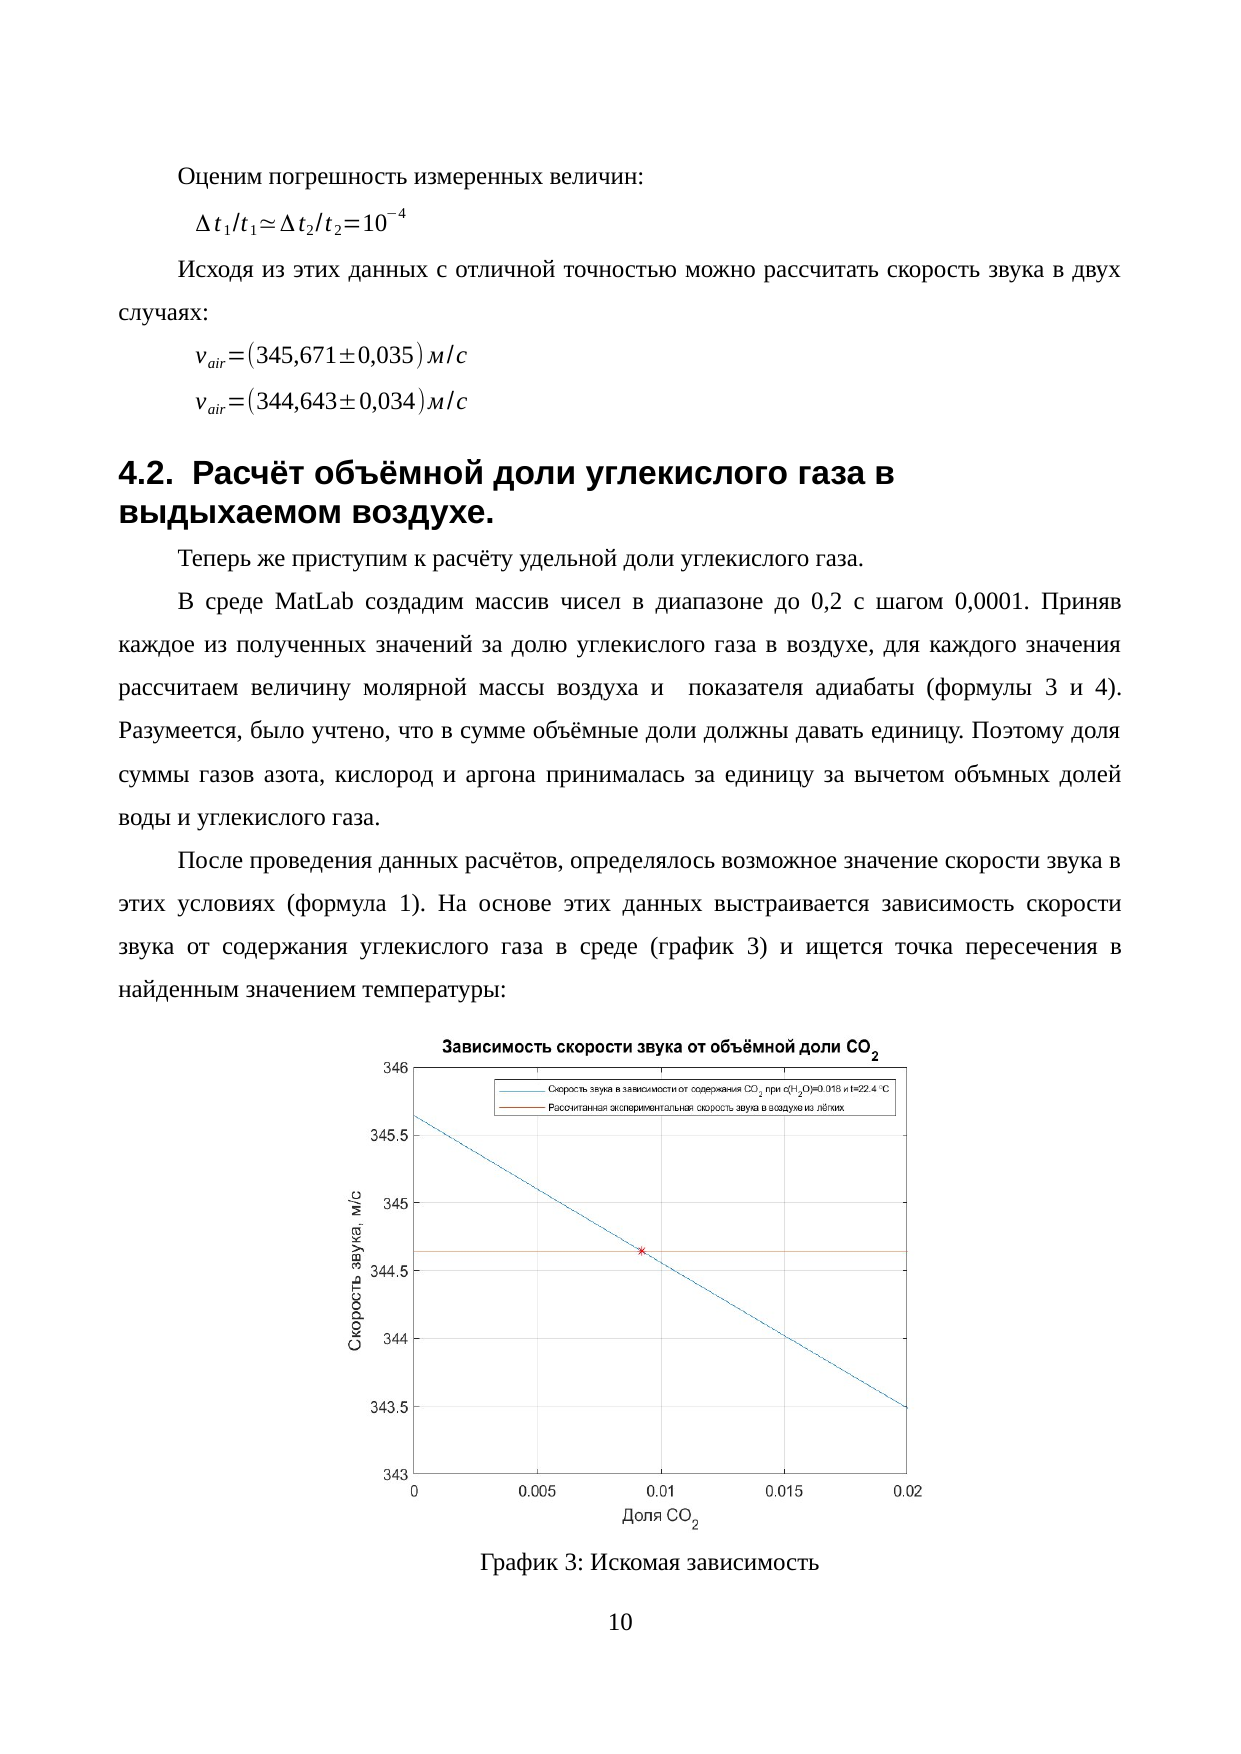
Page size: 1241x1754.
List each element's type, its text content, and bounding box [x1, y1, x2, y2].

subtitle Расчёт объёмной доли углекислого газа в выдыхаемом воздухе. [118, 453, 1122, 531]
text Теперь же приступим к расчёту удельной доли углекислого газа. [118, 543, 1122, 572]
text Исходя из этих данных с отличной точностью можно рассчитать скорость звука в двух случаях: [118, 254, 1122, 326]
text В среде MatLab создадим массив чисел в диапазоне до 0,2 с шагом 0,0001. Приняв каждое из полученных значений за долю углекислого газа в воздухе, для каждого значения рассчитаем величину молярной массы воздуха и показателя адиабаты (формулы 3 и 4). Разумеется, было учтено, что в сумме объёмные доли должны давать единицу. Поэтому доля суммы газов азота, кислород и аргона принималась за единицу за вычетом объмных долей воды и углекислого газа. [118, 586, 1122, 831]
picture [331, 1030, 968, 1533]
text График 3: Искомая зависимость [118, 1547, 1122, 1575]
text Оценим погрешность измеренных величин: [118, 161, 1122, 190]
text После проведения данных расчётов, определялось возможное значение скорости звука в этих условиях (формула 1). На основе этих данных выстраивается зависимость скорости звука от содержания углекислого газа в среде (график 3) и ищется точка пересечения в найденным значением температуры: [118, 845, 1122, 1003]
